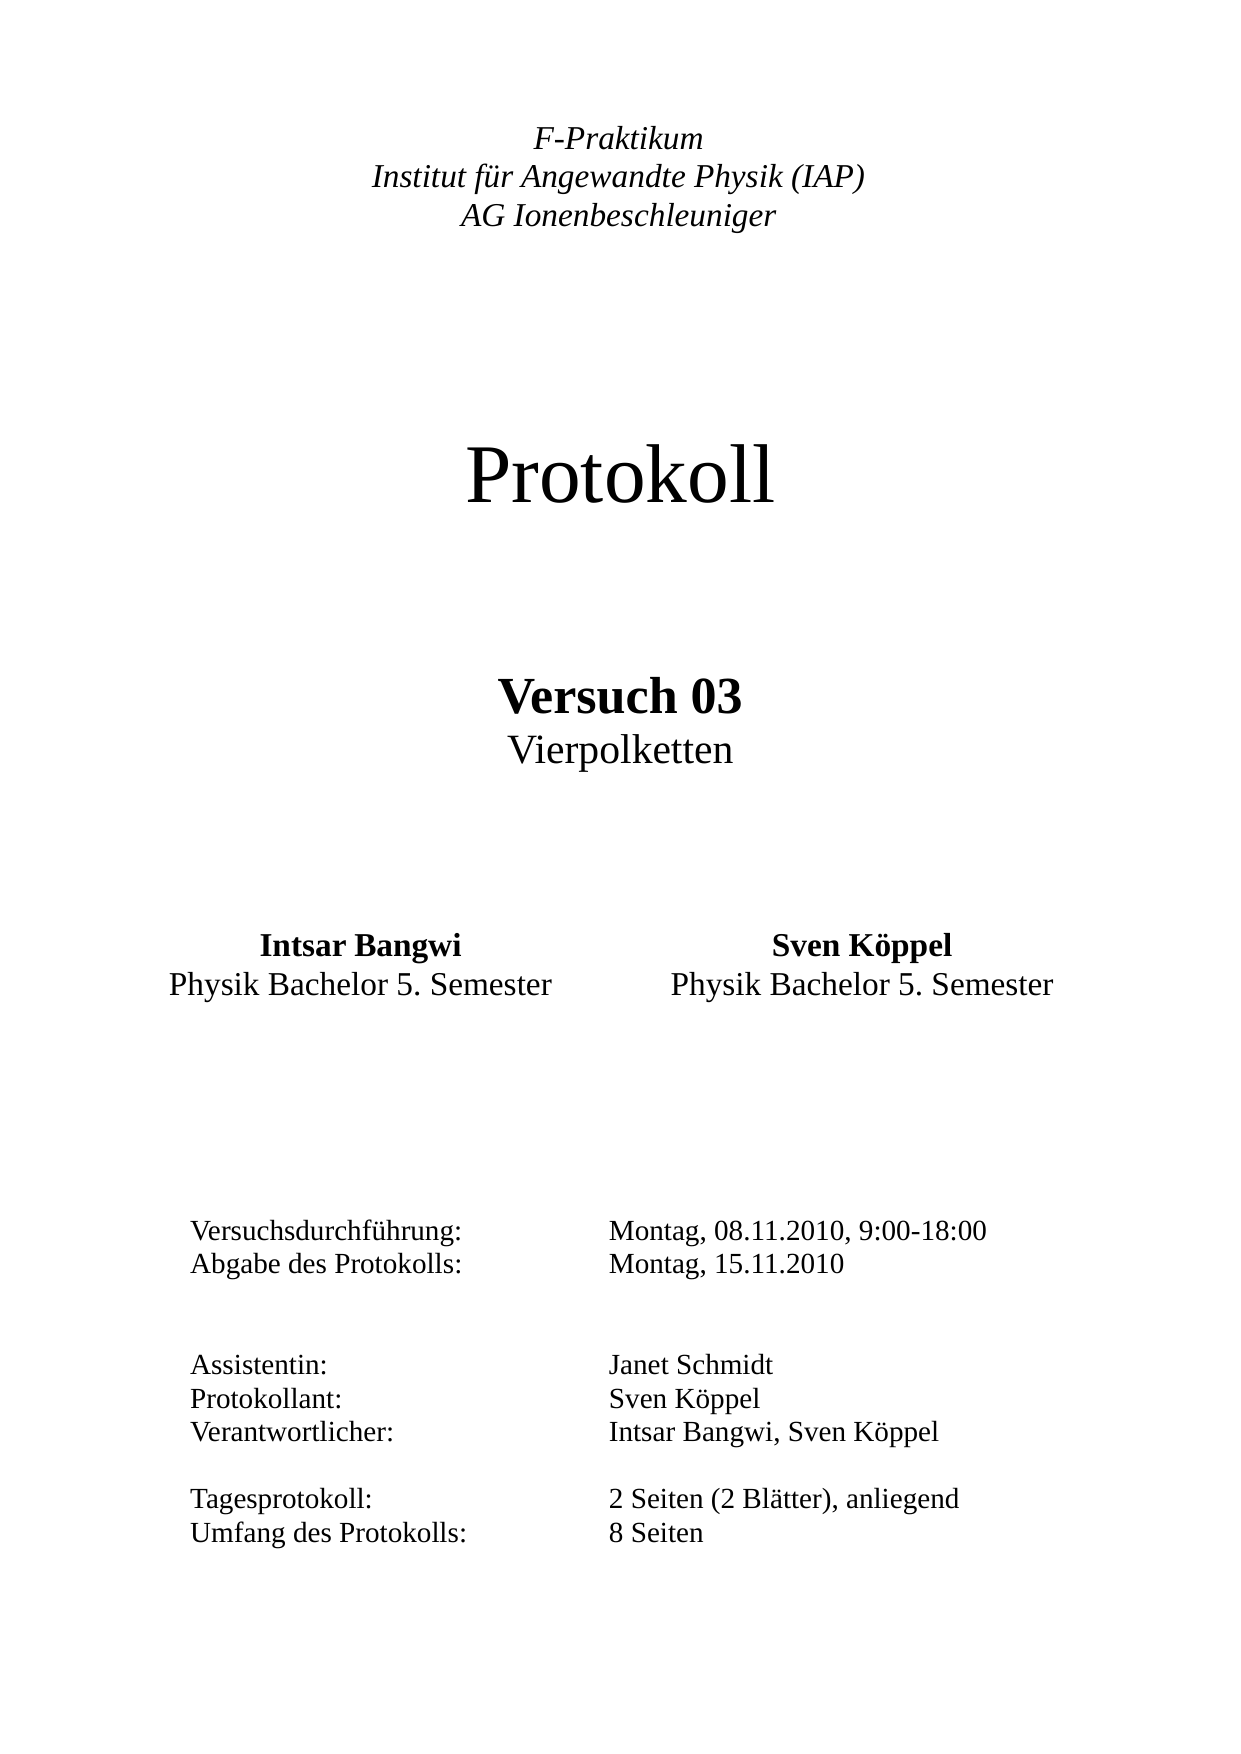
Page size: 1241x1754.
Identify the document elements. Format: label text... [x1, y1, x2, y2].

text Institut für Angewandte Physik (IAP) [118, 156, 1122, 195]
text Versuchsdurchführung: Montag, 08.11.2010, 9:00-18:00 [190, 1213, 1122, 1247]
text Vierpolketten [118, 724, 1122, 772]
text Protokollant: Sven Köppel [190, 1381, 1122, 1414]
text Abgabe des Protokolls: Montag, 15.11.2010 [190, 1247, 1122, 1280]
text Tagesprotokoll: 2 Seiten (2 Blätter), anliegend [190, 1481, 1122, 1515]
text Umfang des Protokolls: 8 Seiten [190, 1515, 1122, 1548]
text Versuch 03 [118, 664, 1122, 724]
text Assistentin: Janet Schmidt [190, 1347, 1122, 1381]
text Protokoll [118, 425, 1122, 521]
text Physik Bachelor 5. Semester Physik Bachelor 5. Semester [118, 964, 1122, 1002]
text AG Ionenbeschleuniger [118, 195, 1122, 233]
text Intsar Bangwi Sven Köppel [118, 926, 1122, 964]
text Verantwortlicher: Intsar Bangwi, Sven Köppel [190, 1414, 1122, 1448]
text F-Praktikum [118, 118, 1122, 156]
